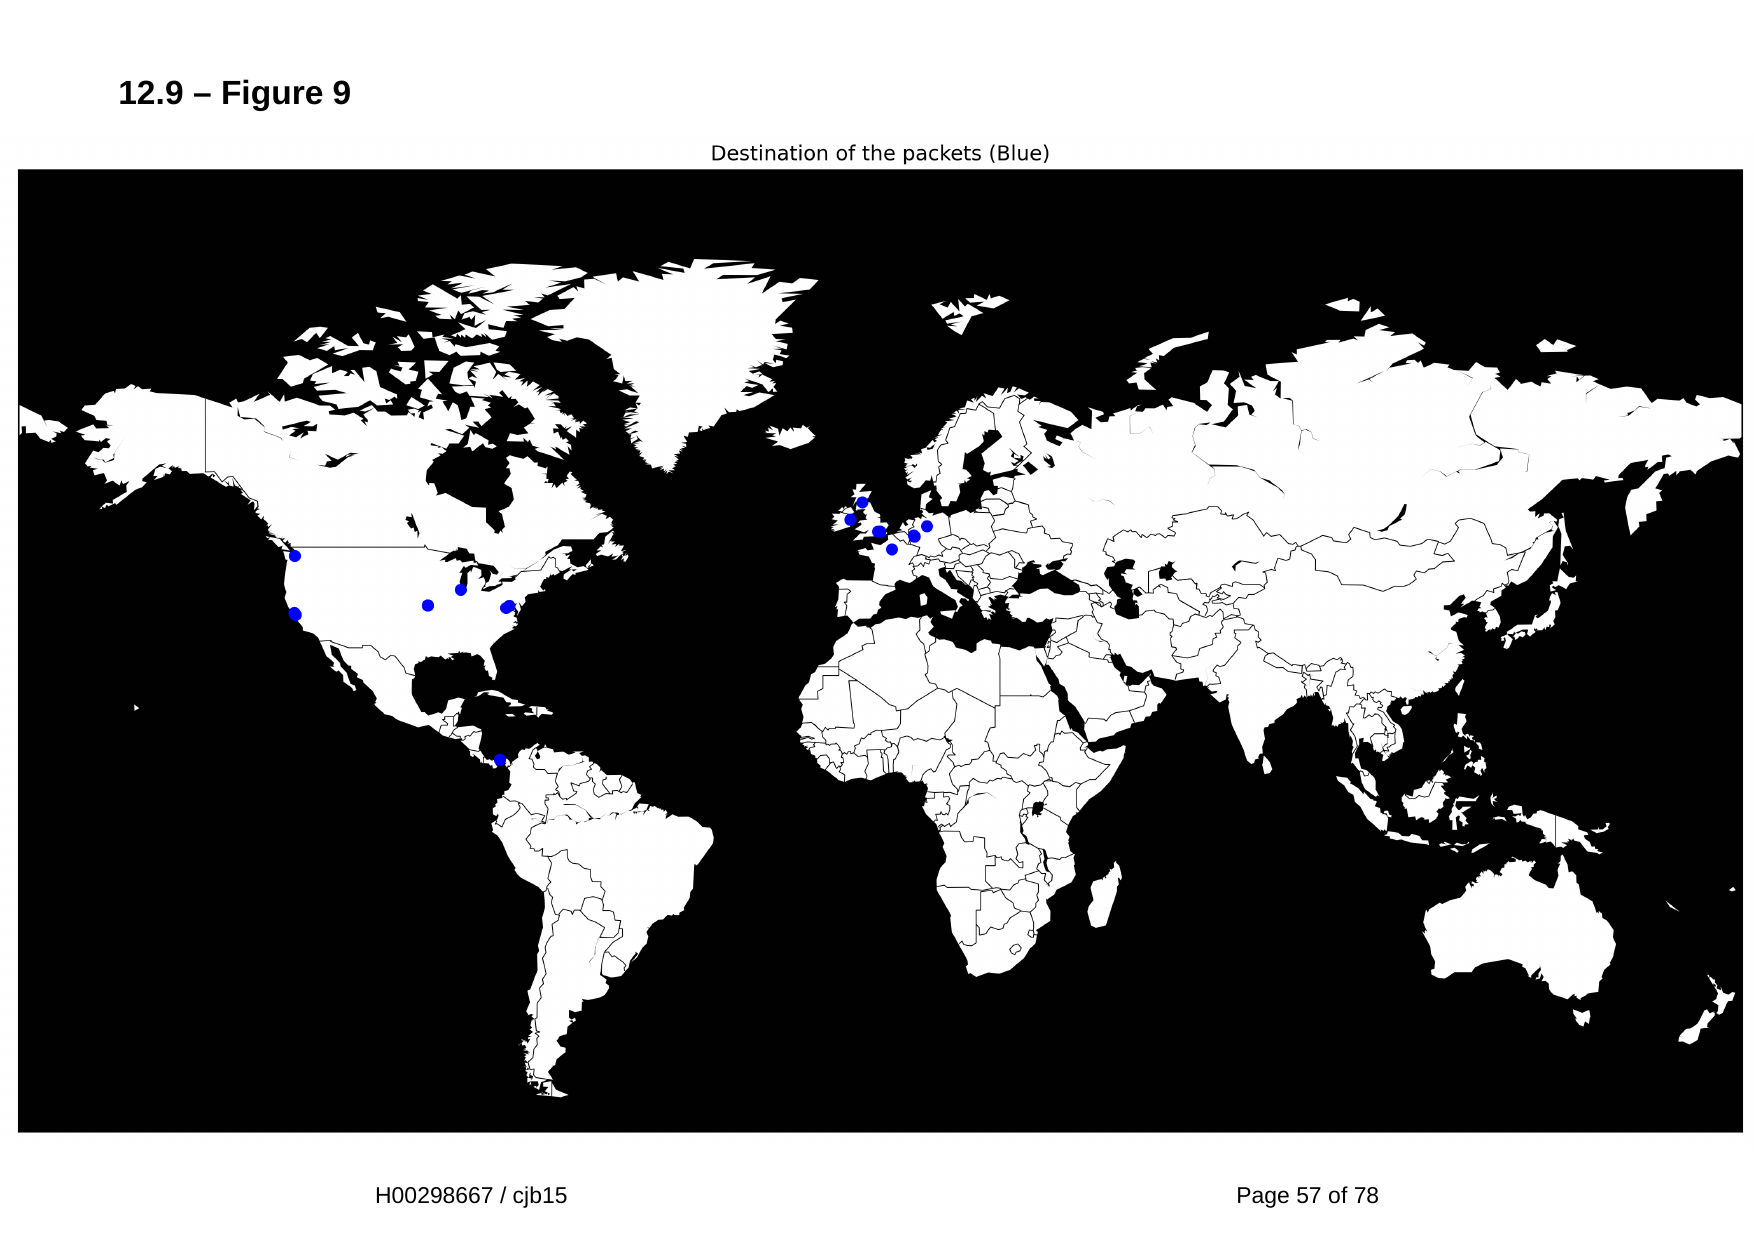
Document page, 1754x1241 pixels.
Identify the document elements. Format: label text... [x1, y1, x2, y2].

subtitle 12.9 – Figure 9 [118, 73, 1636, 112]
picture [0, 133, 1754, 1150]
